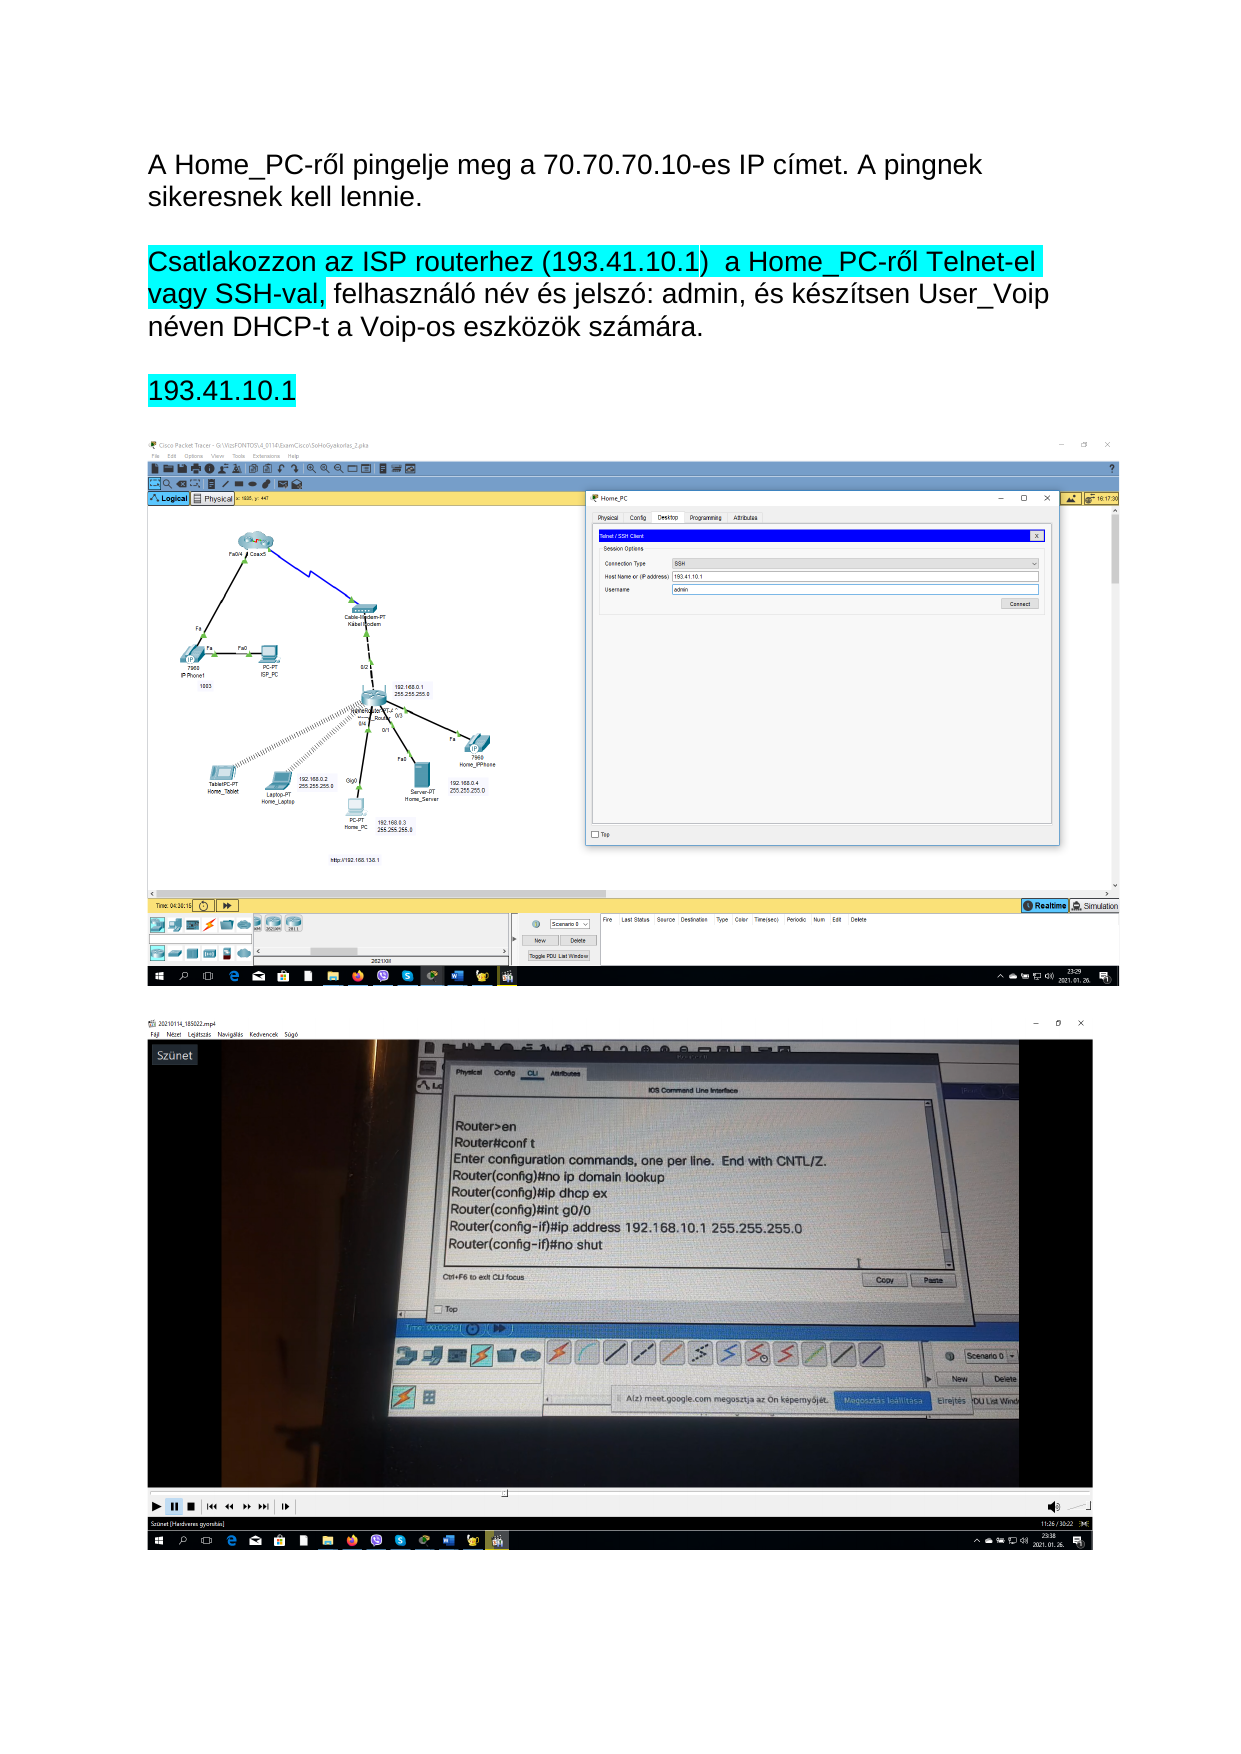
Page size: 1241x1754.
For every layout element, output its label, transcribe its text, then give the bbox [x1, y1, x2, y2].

text 193.41.10.1 [148, 374, 1093, 407]
text Csatlakozzon az ISP routerhez (193.41.10.1) a Home_PC-ről Telnet-el vagy SSH-val, felhasználó név és jelszó: admin, és készítsen User_Voip néven DHCP-t a Voip-os eszközök számára. [148, 245, 1093, 342]
text A Home_PC-ről pingelje meg a 70.70.70.10-es IP címet. A pingnek sikeresnek kell lennie. [148, 148, 1093, 212]
